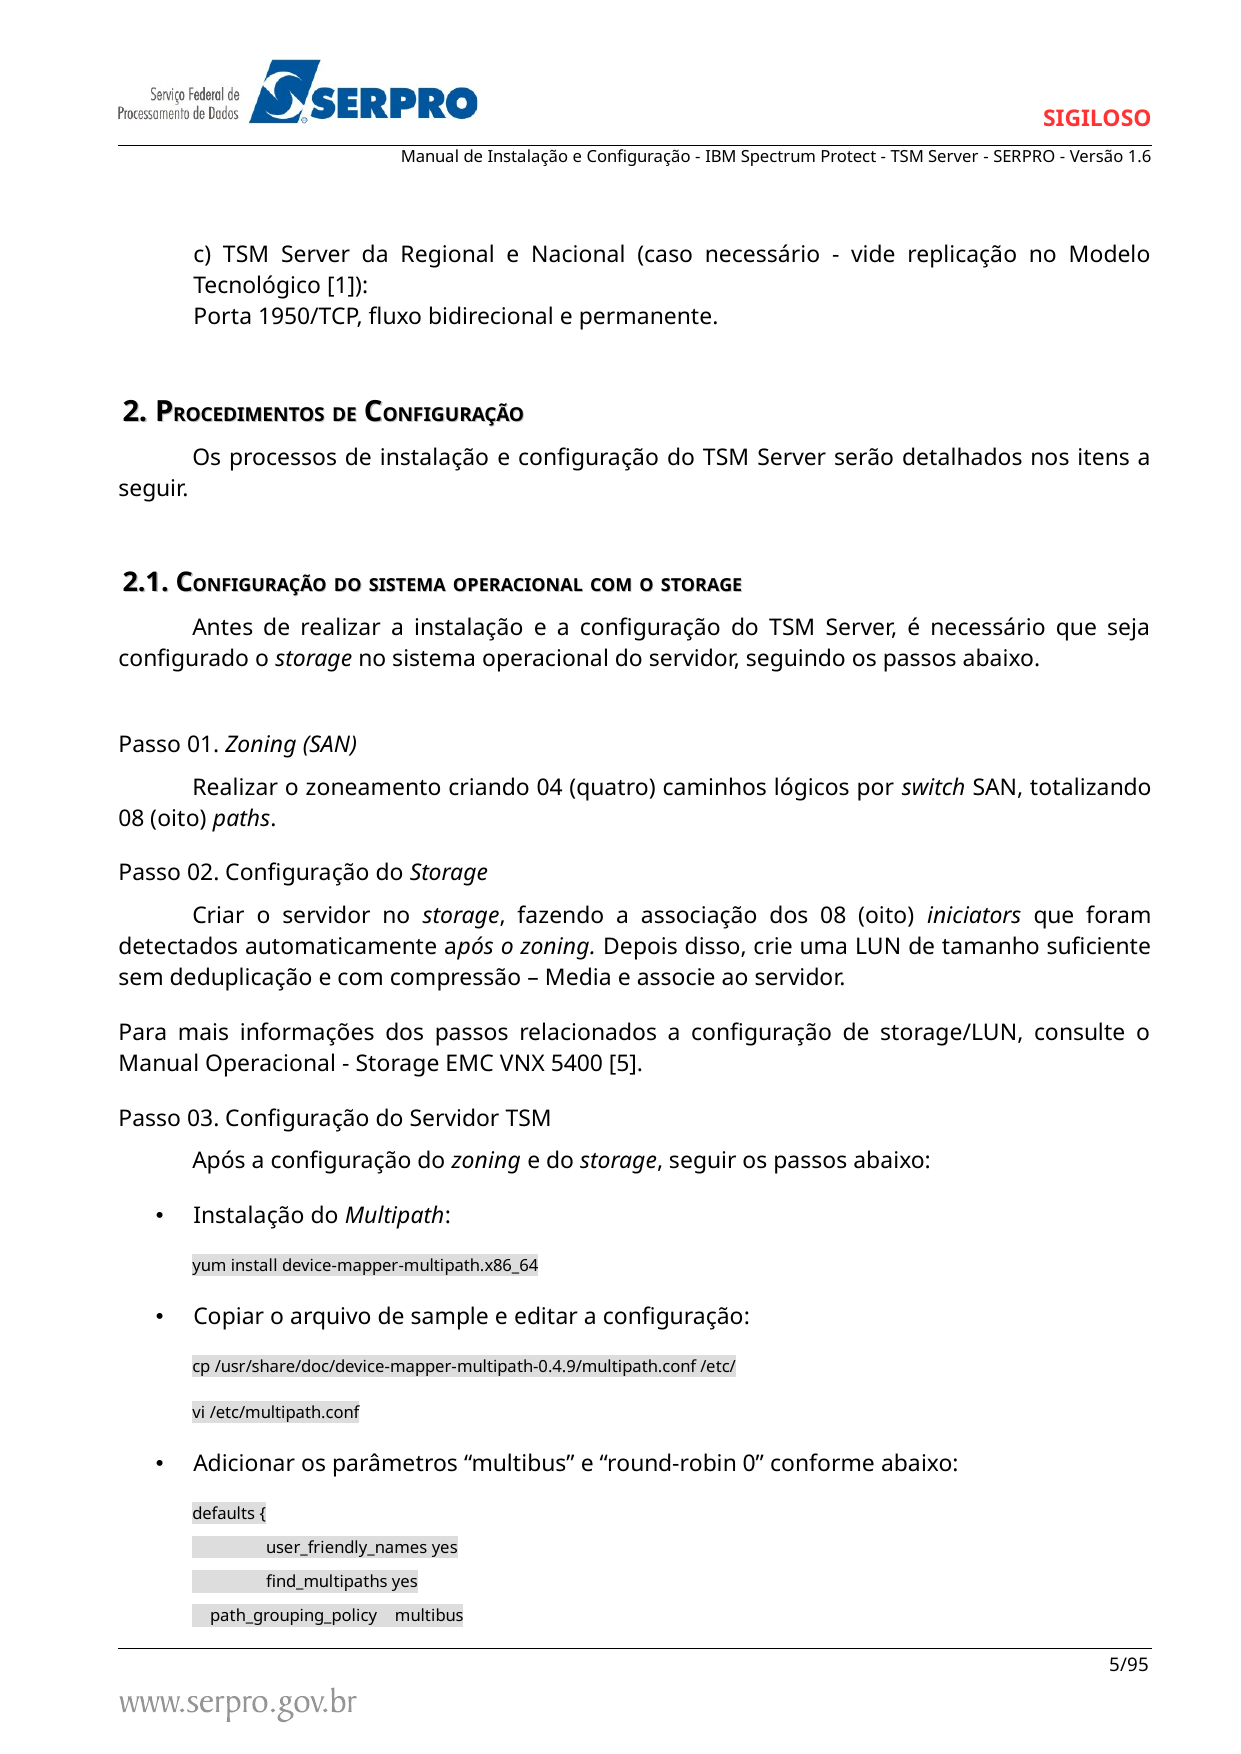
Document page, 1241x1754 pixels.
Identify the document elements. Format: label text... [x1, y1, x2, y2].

text cp /usr/share/doc/device-mapper-multipath-0.4.9/multipath.conf /etc/ [192, 1354, 1152, 1377]
text path_grouping_policy multibus [192, 1604, 1152, 1627]
subtitle Configuração do sistema operacional com o storage [118, 562, 1152, 599]
text Após a configuração do zoning e do storage, seguir os passos abaixo: [118, 1144, 1152, 1175]
subtitle Procedimentos de Configuração [118, 390, 1152, 429]
text Os processos de instalação e configuração do TSM Server serão detalhados nos itens a seguir. [118, 441, 1152, 503]
text Antes de realizar a instalação e a configuração do TSM Server, é necessário que seja configurado o storage no sistema operacional do servidor, seguindo os passos abaixo. [118, 611, 1152, 673]
text Passo 02. Configuração do Storage [118, 856, 1152, 887]
text vi /etc/multipath.conf [192, 1401, 1152, 1423]
text Criar o servidor no storage, fazendo a associação dos 08 (oito) iniciators que foram detectados automaticamente após o zoning. Depois disso, crie uma LUN de tamanho suficiente sem deduplicação e com compressão – Media e associe ao servidor. [118, 899, 1152, 992]
list Copiar o arquivo de sample e editar a configuração: [156, 1300, 1152, 1331]
text Realizar o zoneamento criando 04 (quatro) caminhos lógicos por switch SAN, totalizando 08 (oito) paths. [118, 771, 1152, 833]
text yum install device-mapper-multipath.x86_64 [192, 1254, 1152, 1276]
list Adicionar os parâmetros “multibus” e “round-robin 0” conforme abaixo: [156, 1447, 1152, 1478]
text defaults { [192, 1502, 1152, 1524]
text Passo 01. Zoning (SAN) [118, 728, 1152, 759]
picture [118, 59, 478, 124]
text Para mais informações dos passos relacionados a configuração de storage/LUN, consulte o Manual Operacional - Storage EMC VNX 5400 [5]. [118, 1016, 1152, 1078]
text Passo 03. Configuração do Servidor TSM [118, 1102, 1152, 1133]
text find_multipaths yes [192, 1570, 1152, 1593]
text user_friendly_names yes [192, 1536, 1152, 1558]
list Instalação do Multipath: [156, 1199, 1152, 1230]
list c) TSM Server da Regional e Nacional (caso necessário - vide replicação no Modelo Tecnológico [1]): Porta 1950/TCP, fluxo bidirecional e permanente. [156, 207, 1152, 331]
